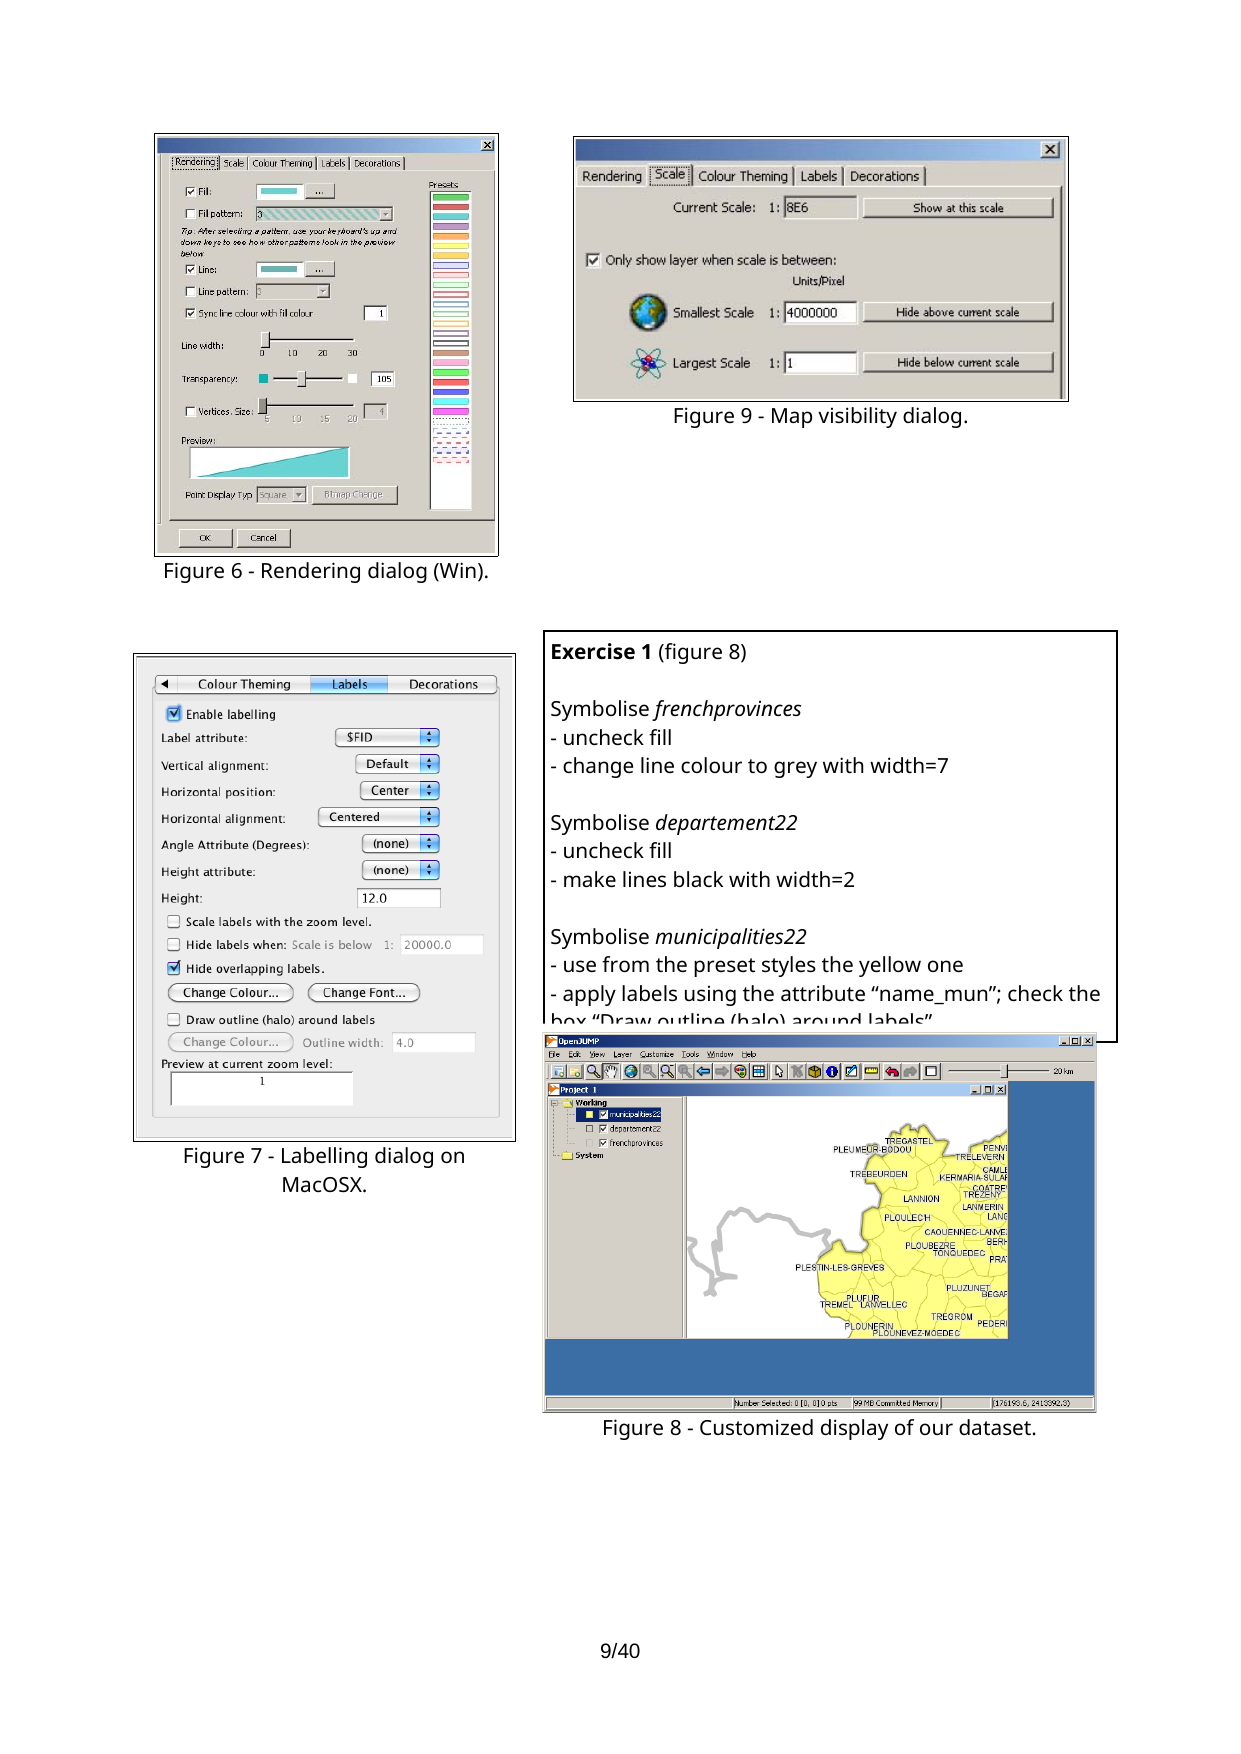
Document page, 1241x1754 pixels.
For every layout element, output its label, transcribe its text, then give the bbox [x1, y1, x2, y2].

table_header [118, 624, 537, 1193]
table_header [535, 89, 1123, 624]
table_header [1097, 1024, 1123, 1193]
table_header Exercise 1 (figure 8) Symbolise frenchprovinces - uncheck fill - change line colour to grey with width=7 Symbolise departement22 - uncheck fill - make lines black with width=2 Symbolise municipalities22 - use from the preset styles the yellow one - apply labels using the attribute “name_mun”; check the box “Draw outline (halo) around labels” [545, 632, 1116, 1023]
picture [542, 1032, 1097, 1413]
picture [157, 136, 495, 553]
table_header [543, 1024, 1097, 1032]
table_header [133, 1142, 516, 1207]
table_header [134, 654, 515, 1141]
table_header [118, 89, 535, 624]
table_header [133, 644, 516, 653]
table_header [537, 1024, 542, 1193]
picture [136, 656, 513, 1138]
table_header [537, 624, 1123, 1023]
picture [575, 139, 1066, 399]
table_header [543, 1413, 1097, 1454]
